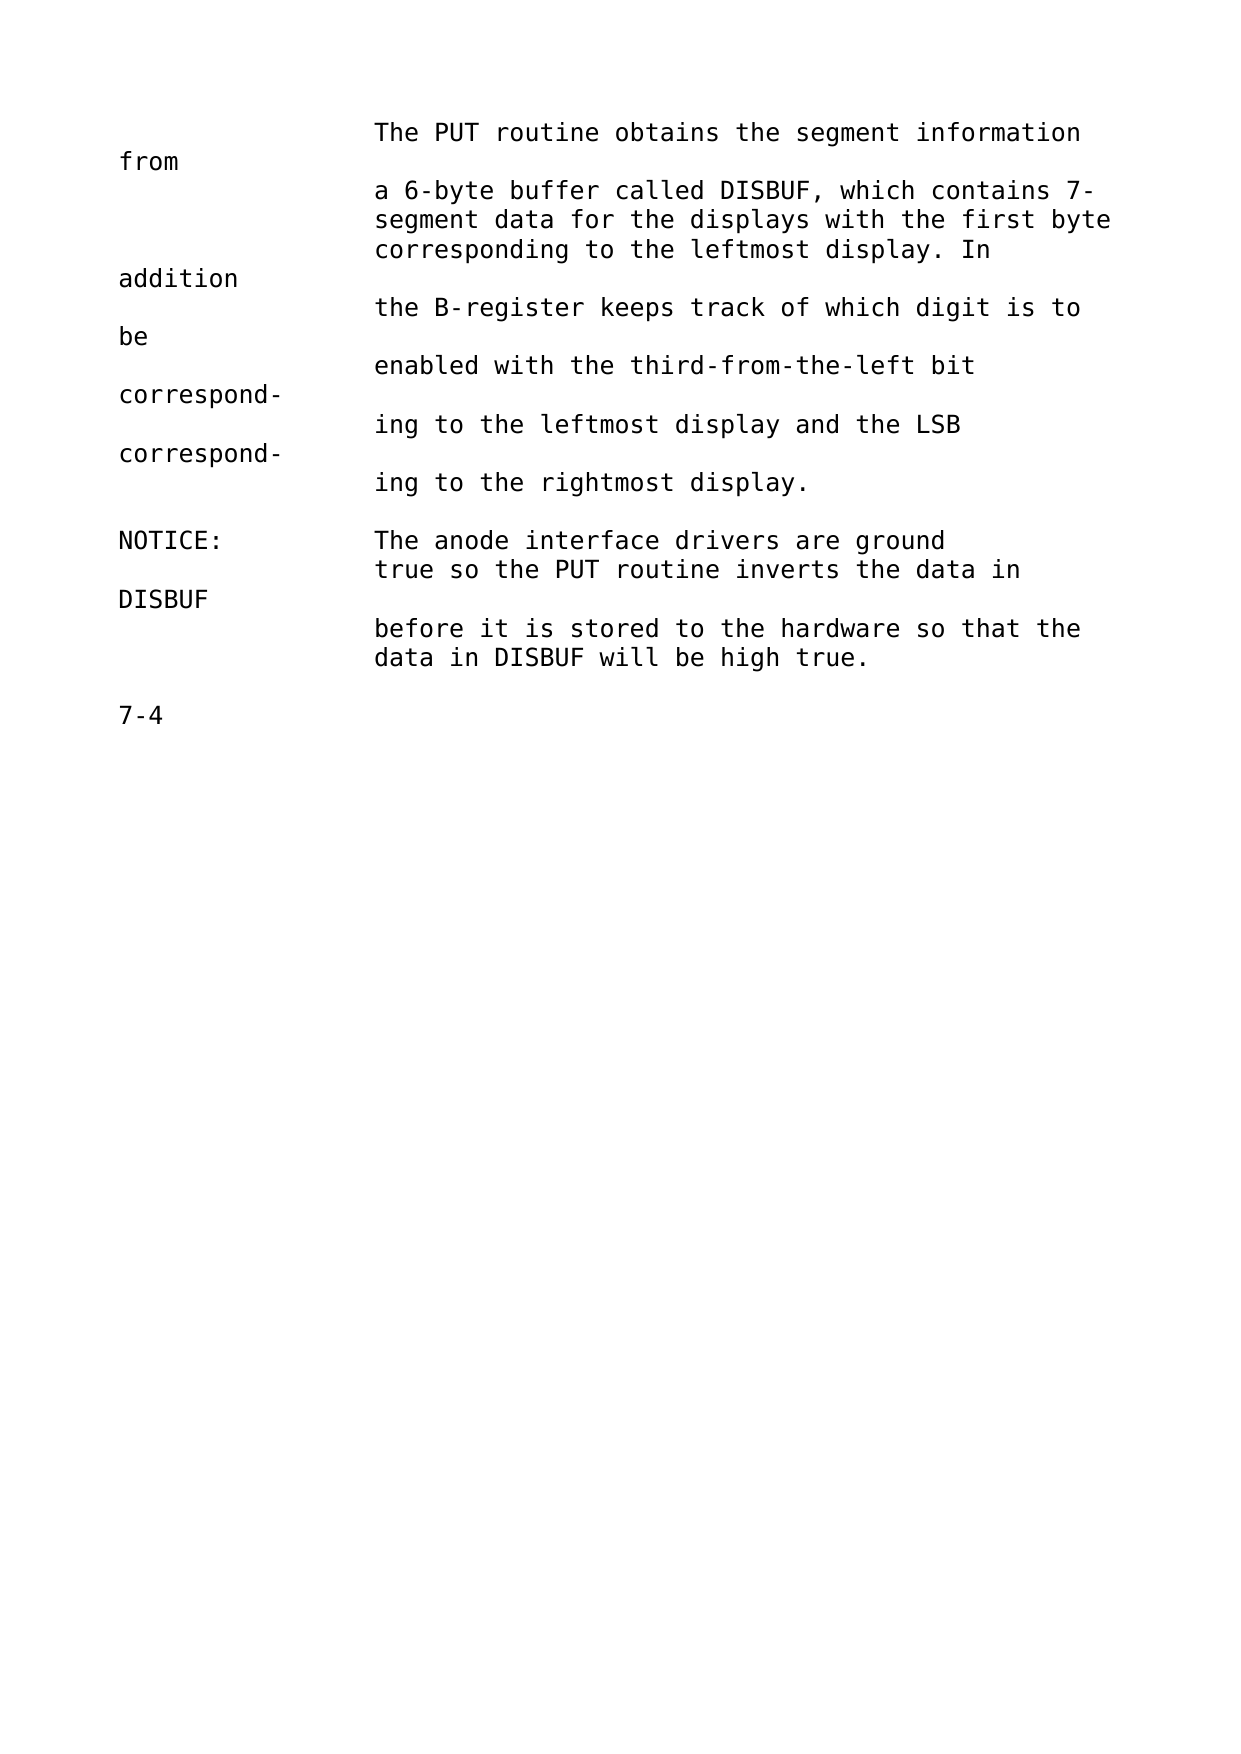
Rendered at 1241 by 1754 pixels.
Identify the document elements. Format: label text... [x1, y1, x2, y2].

text 7-4 [118, 701, 1122, 731]
text enabled with the third-from-the-left bit correspond- [118, 351, 1122, 410]
text true so the PUT routine inverts the data in DISBUF [118, 556, 1122, 614]
text ing to the leftmost display and the LSB correspond- [118, 410, 1122, 468]
text ing to the rightmost display. [118, 468, 1122, 497]
text corresponding to the leftmost display. In addition [118, 235, 1122, 293]
text The PUT routine obtains the segment information from [118, 118, 1122, 176]
text before it is stored to the hardware so that the [118, 614, 1122, 643]
text segment data for the displays with the first byte [118, 206, 1122, 235]
text NOTICE: The anode interface drivers are ground [118, 526, 1122, 556]
text the B-register keeps track of which digit is to be [118, 293, 1122, 351]
text a 6-byte buffer called DISBUF, which contains 7- [118, 176, 1122, 206]
text data in DISBUF will be high true. [118, 643, 1122, 672]
